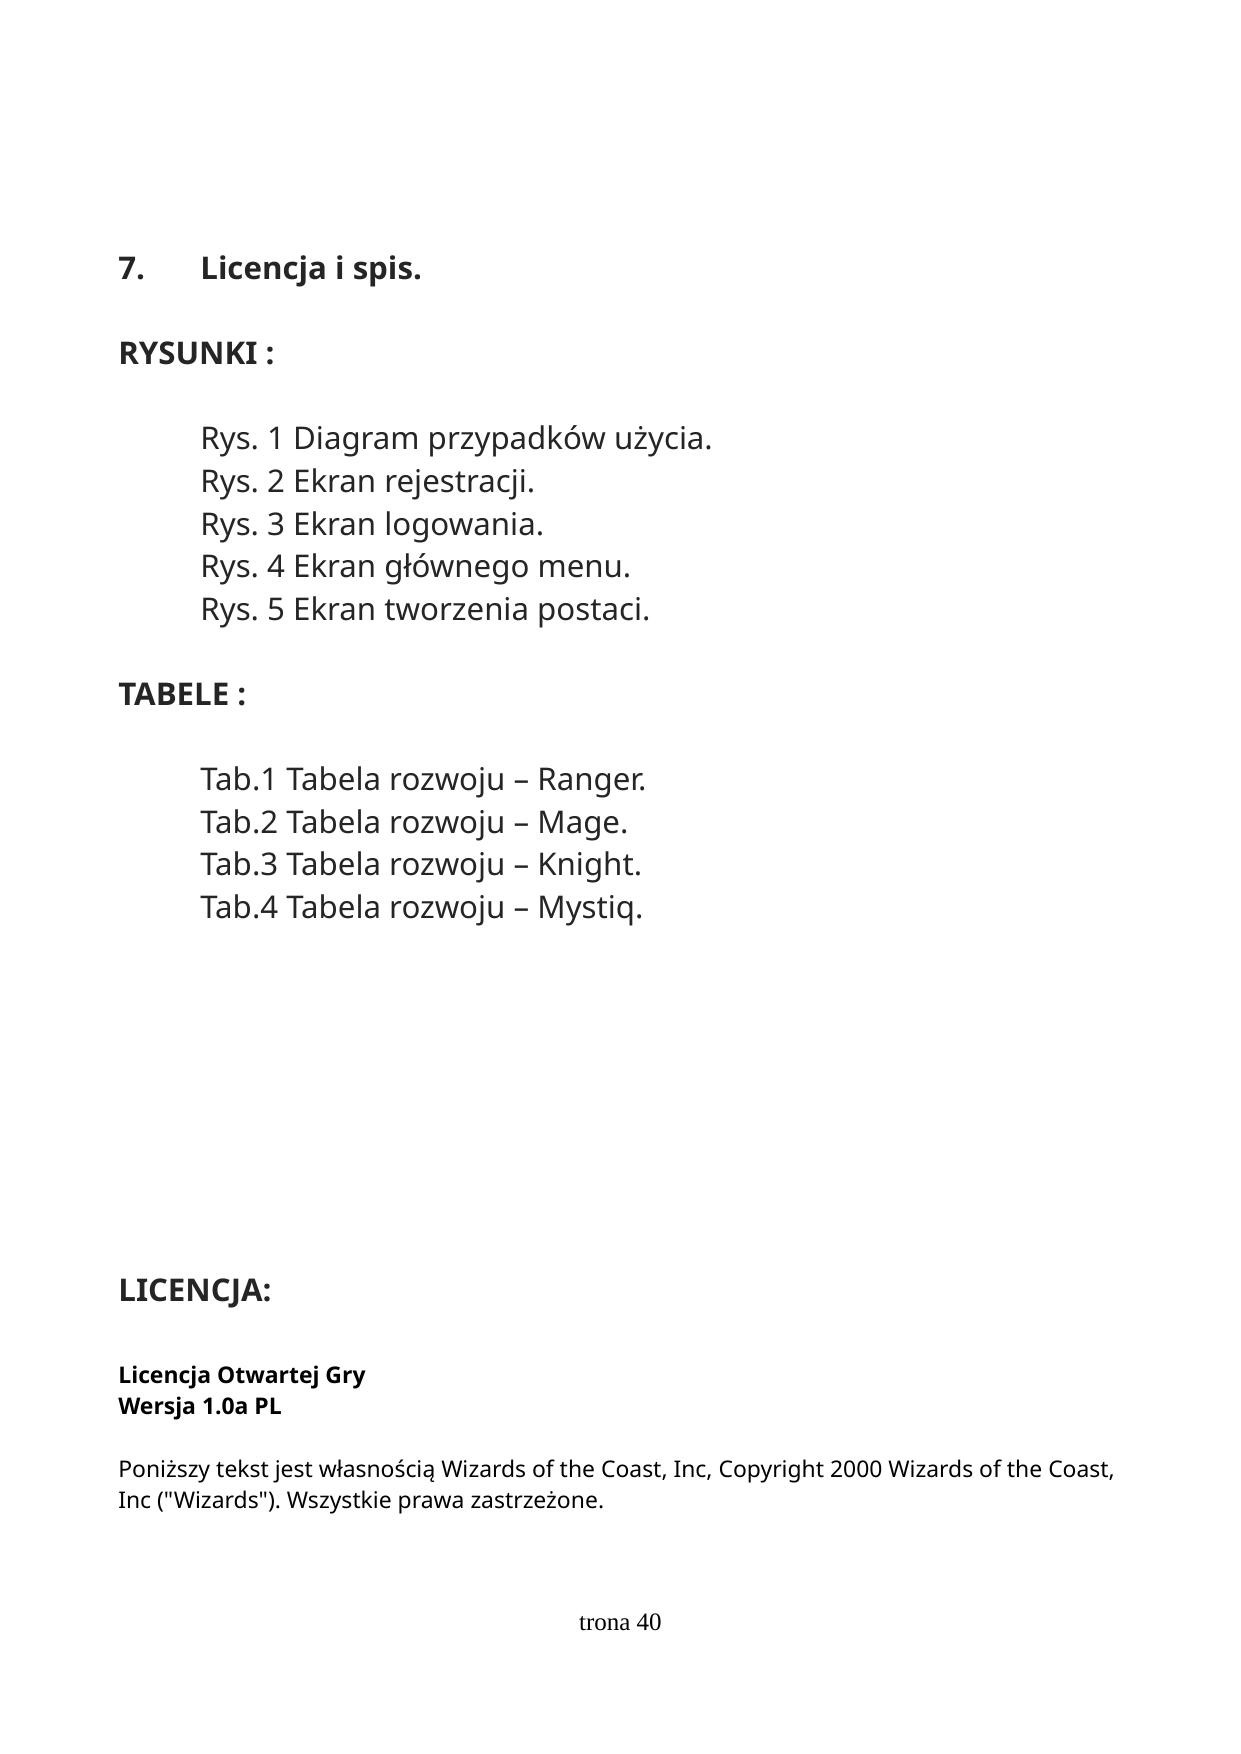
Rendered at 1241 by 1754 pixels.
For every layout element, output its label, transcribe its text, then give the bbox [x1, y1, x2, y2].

list Tab.1 Tabela rozwoju – Ranger. [118, 757, 1122, 800]
list Rys. 3 Ekran logowania. Rys. 4 Ekran głównego menu. [118, 502, 1122, 587]
list Rys. 1 Diagram przypadków użycia. [118, 416, 1122, 459]
list Tab.4 Tabela rozwoju – Mystiq. [118, 885, 1122, 928]
list Rys. 2 Ekran rejestracji. [118, 459, 1122, 502]
list Rys. 5 Ekran tworzenia postaci. [118, 587, 1122, 629]
list RYSUNKI : [118, 331, 1122, 374]
list Tab.2 Tabela rozwoju – Mage. [118, 800, 1122, 842]
list Tab.3 Tabela rozwoju – Knight. [118, 842, 1122, 885]
text Poniższy tekst jest własnością Wizards of the Coast, Inc, Copyright 2000 Wizards of the Coast, Inc ("Wizards"). Wszystkie prawa zastrzeżone. [118, 1453, 1122, 1515]
list TABELE : [118, 672, 1122, 714]
text Wersja 1.0a PL [118, 1390, 1122, 1421]
list 7. Licencja i spis. [118, 246, 1122, 288]
list LICENCJA: [118, 1268, 1122, 1311]
text Licencja Otwartej Gry [118, 1359, 1122, 1390]
